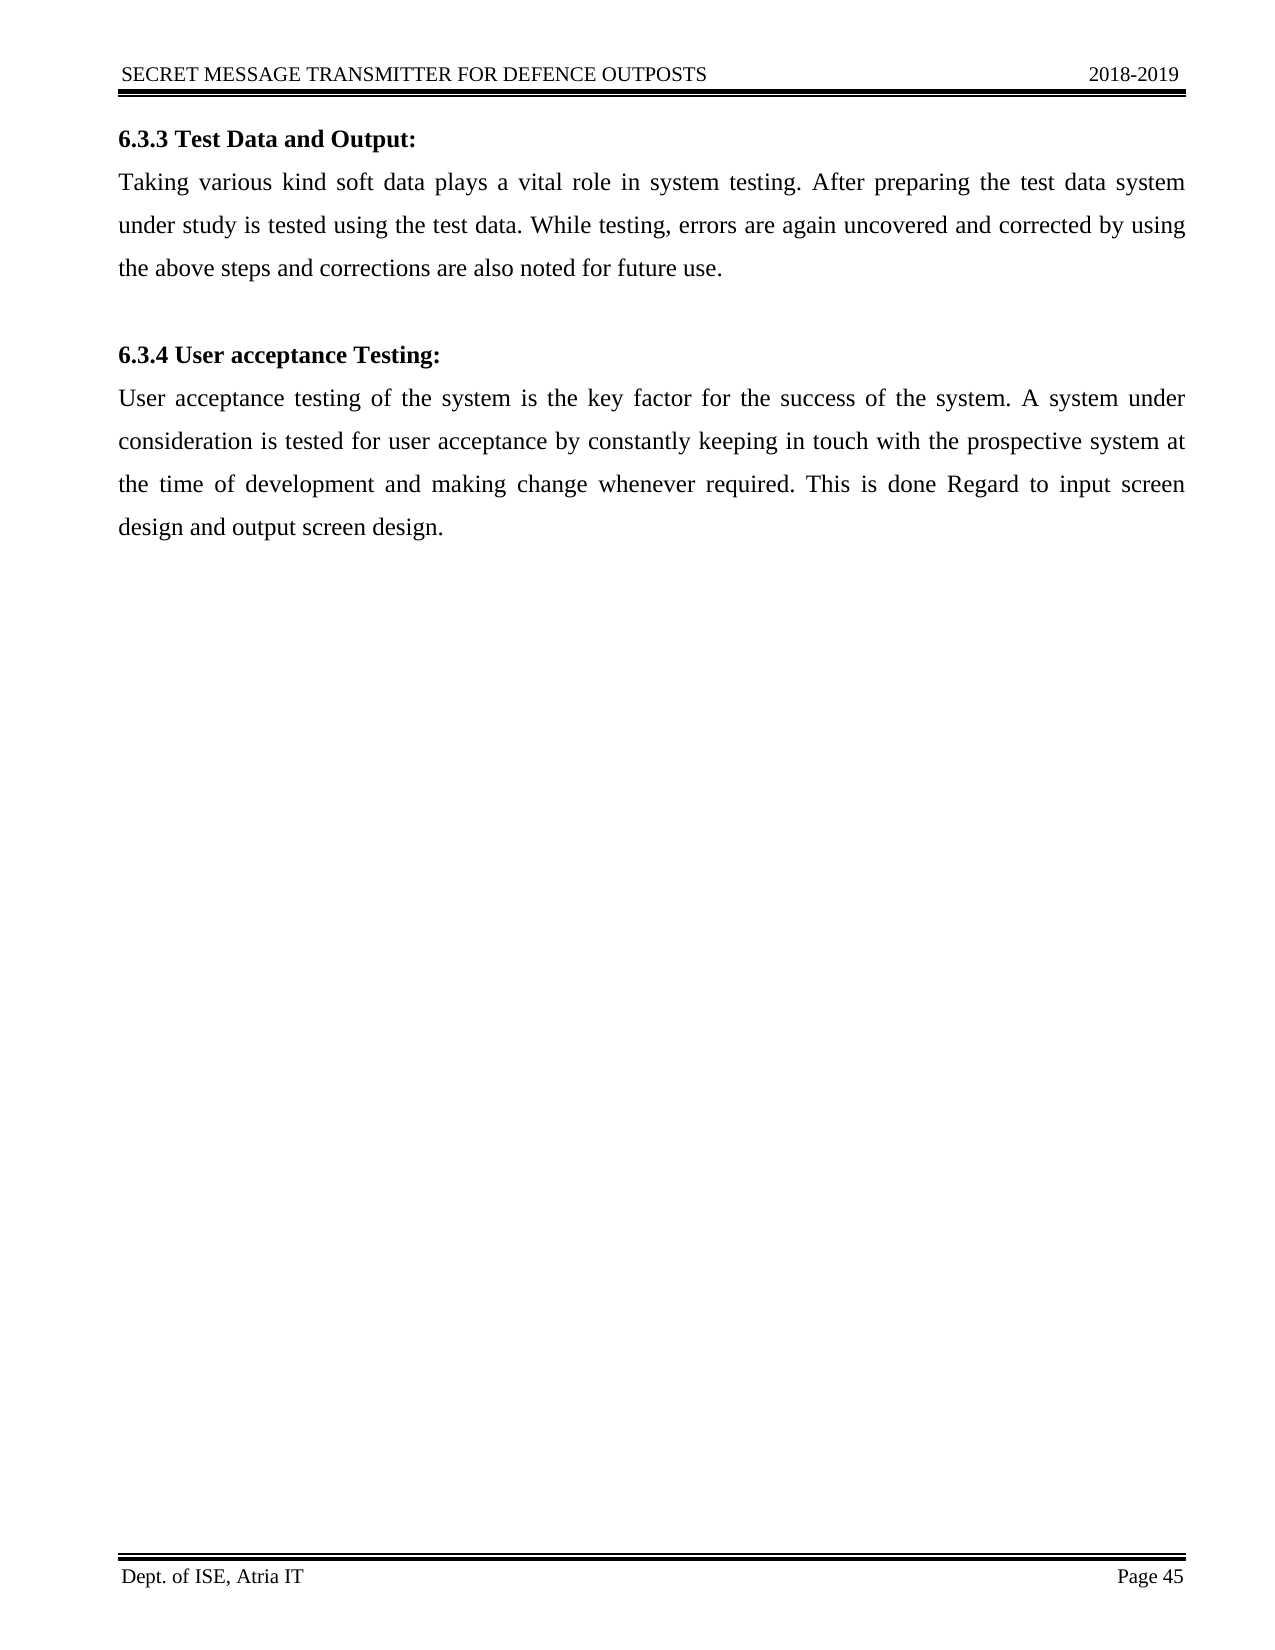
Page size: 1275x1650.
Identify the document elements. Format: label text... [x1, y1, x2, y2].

text 6.3.4 User acceptance Testing: [118, 340, 1186, 368]
text Taking various kind soft data plays a vital role in system testing. After preparing the test data system under study is tested using the test data. While testing, errors are again uncovered and corrected by using the above steps and corrections are also noted for future use. [118, 167, 1186, 282]
text 6.3.3 Test Data and Output: [118, 124, 1186, 153]
text User acceptance testing of the system is the key factor for the success of the system. A system under consideration is tested for user acceptance by constantly keeping in touch with the prospective system at the time of development and making change whenever required. This is done Regard to input screen design and output screen design. [118, 383, 1186, 541]
